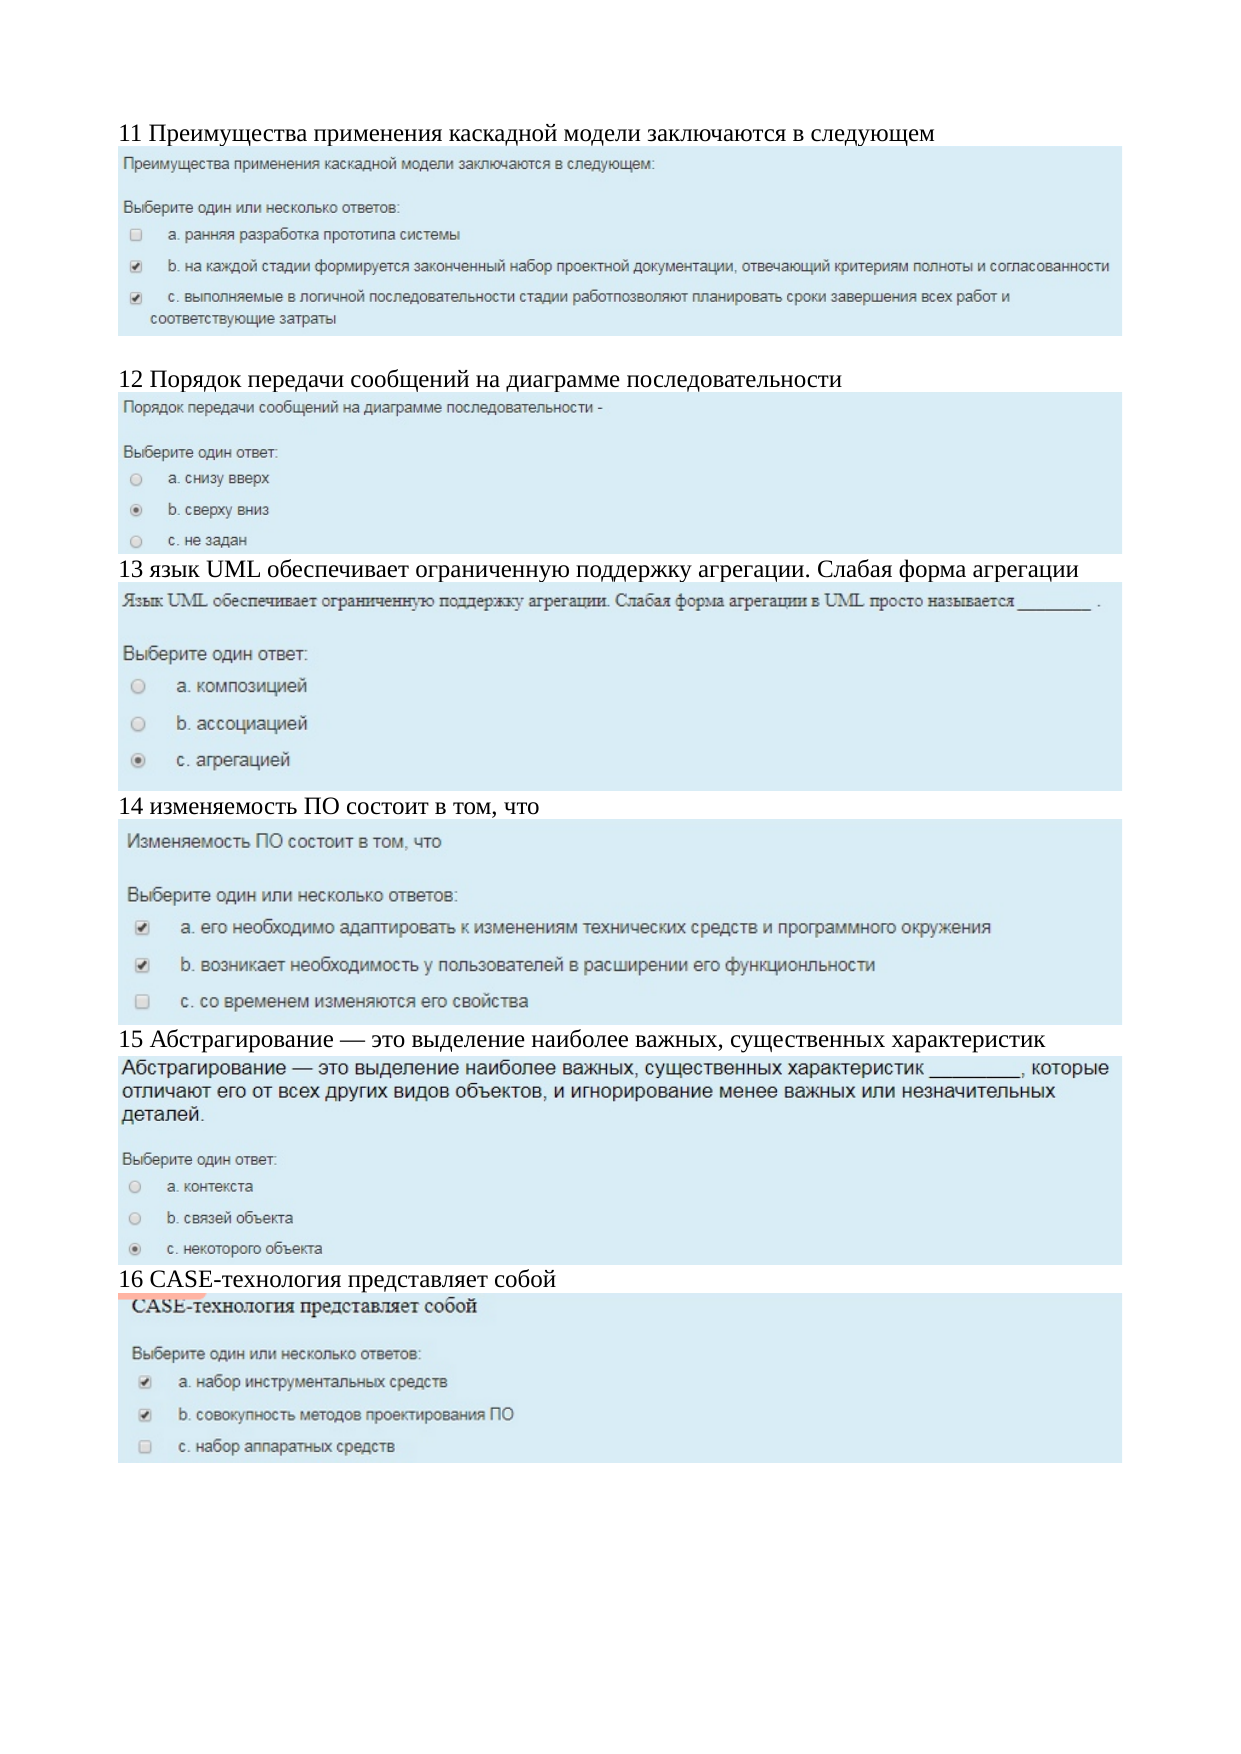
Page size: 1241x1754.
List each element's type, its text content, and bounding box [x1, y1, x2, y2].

text 13 язык UML обеспечивает ограниченную поддержку агрегации. Слабая форма агрегации [118, 554, 1122, 582]
text 12 Порядок передачи сообщений на диаграмме последовательности [118, 364, 1122, 392]
text 14 изменяемость ПО состоит в том, что [118, 791, 1122, 819]
picture [118, 1293, 1123, 1463]
picture [118, 392, 1123, 554]
picture [118, 146, 1123, 336]
picture [118, 819, 1123, 1025]
picture [118, 1056, 1123, 1265]
text 11 Преимущества применения каскадной модели заключаются в следующем [118, 118, 1122, 146]
picture [118, 582, 1123, 791]
text 15 Абстрагирование — это выделение наиболее важных, существенных характеристик [118, 1025, 1122, 1053]
text 16 CASE-технология представляет собой [118, 1265, 1122, 1293]
